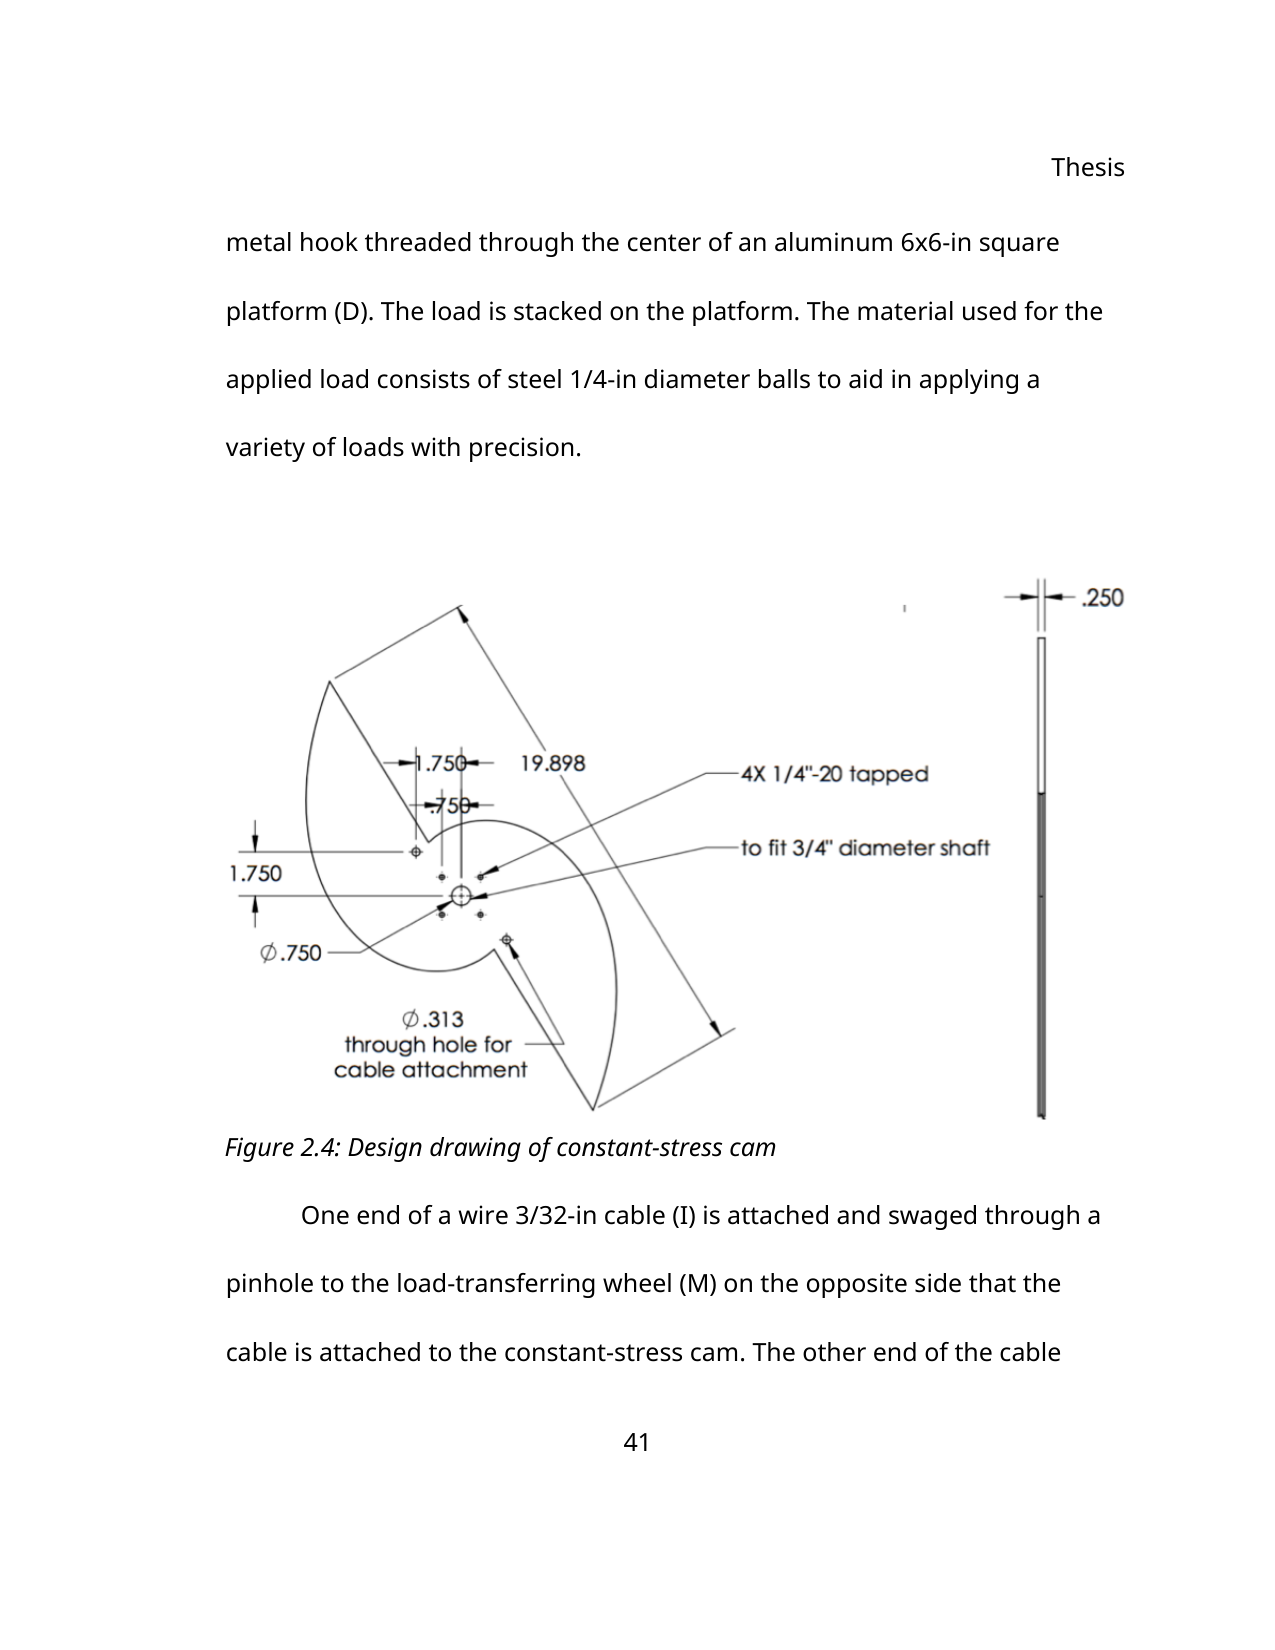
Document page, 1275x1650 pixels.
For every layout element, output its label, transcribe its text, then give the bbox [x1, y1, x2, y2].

text metal hook threaded through the center of an aluminum 6x6-in square platform (D). The load is stacked on the platform. The material used for the applied load consists of steel 1/4-in diameter balls to aid in applying a variety of loads with precision. [224, 225, 1125, 463]
text Figure 2.4: Design drawing of constant-stress cam [224, 1130, 1125, 1164]
picture [224, 565, 1125, 1130]
text One end of a wire 3/32-in cable (I) is attached and swaged through a pinhole to the load-transferring wheel (M) on the opposite side that the cable is attached to the constant-stress cam. The other end of the cable [224, 1198, 1125, 1368]
